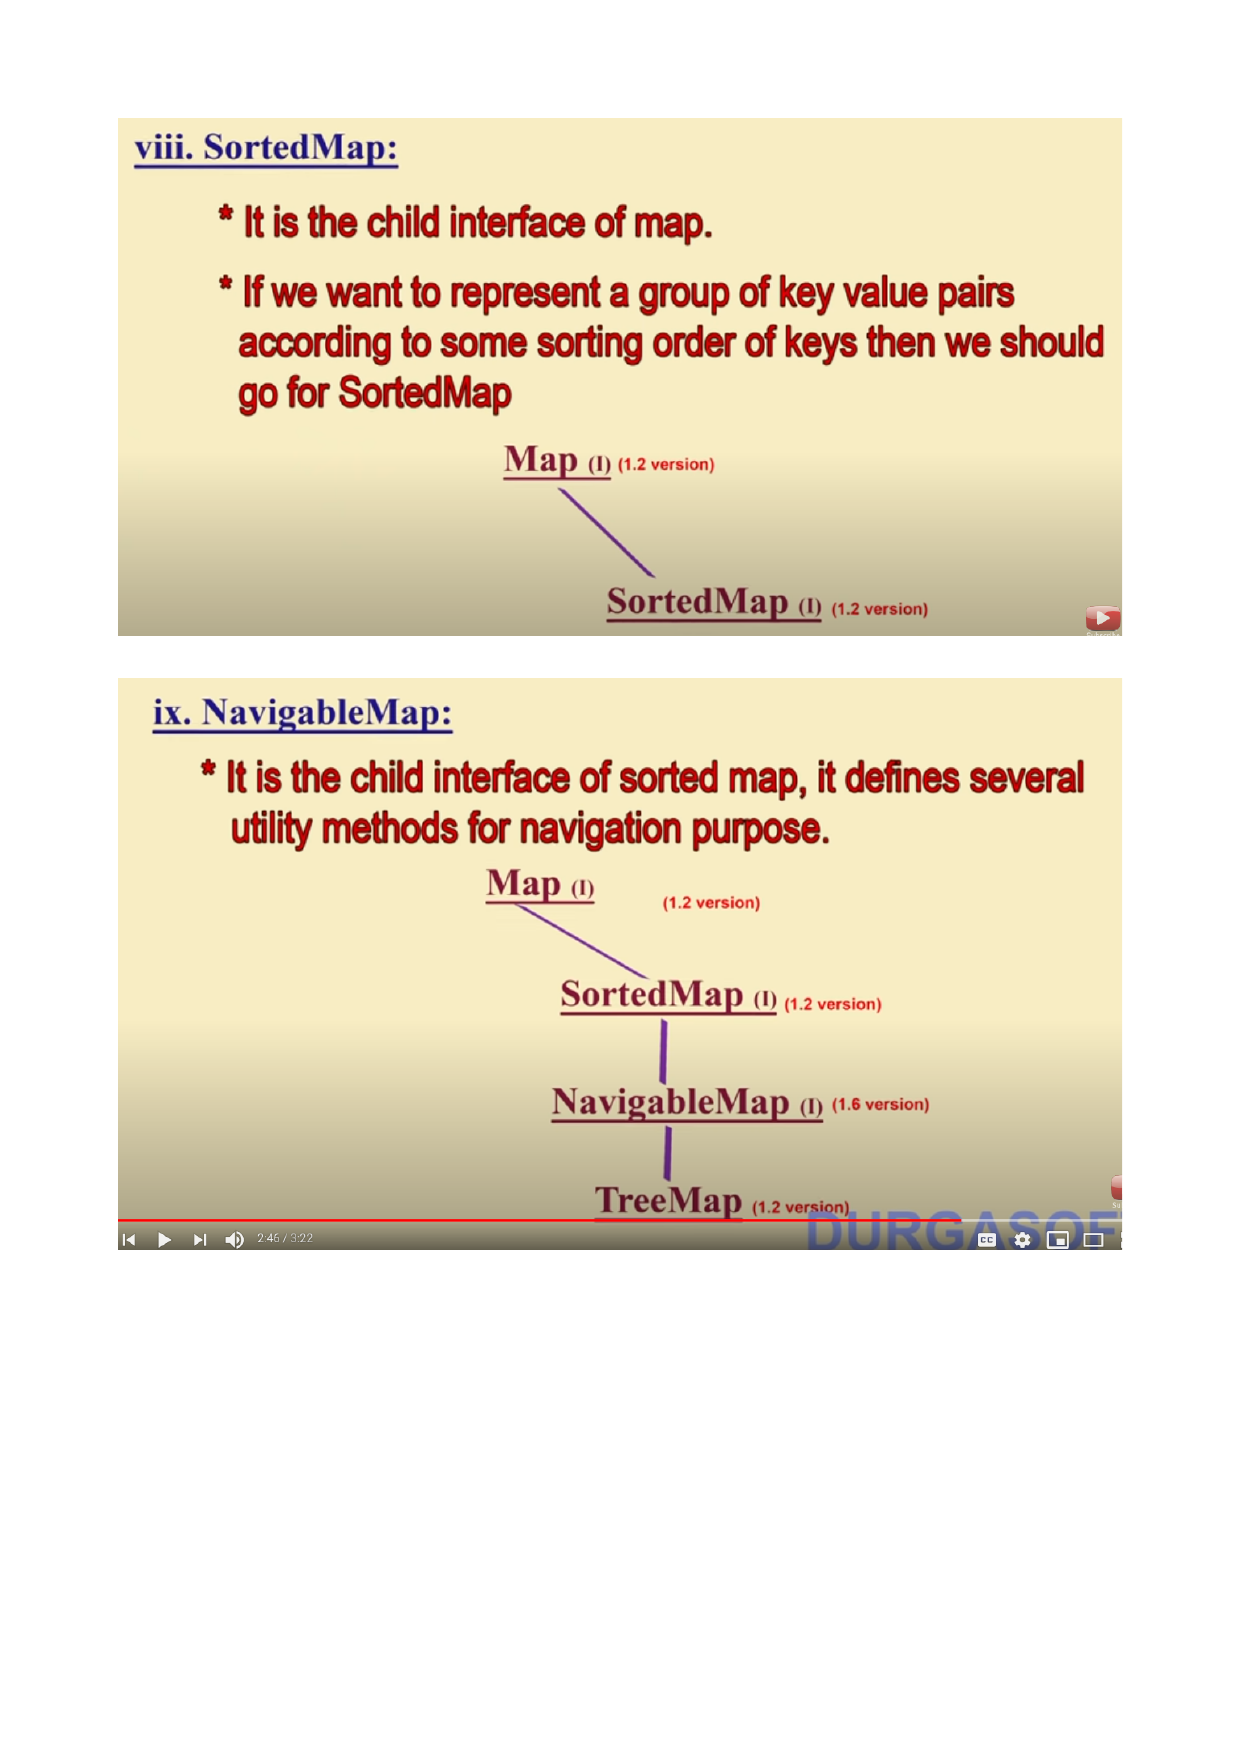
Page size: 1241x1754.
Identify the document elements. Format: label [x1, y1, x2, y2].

picture [118, 118, 1123, 636]
picture [118, 678, 1123, 1250]
